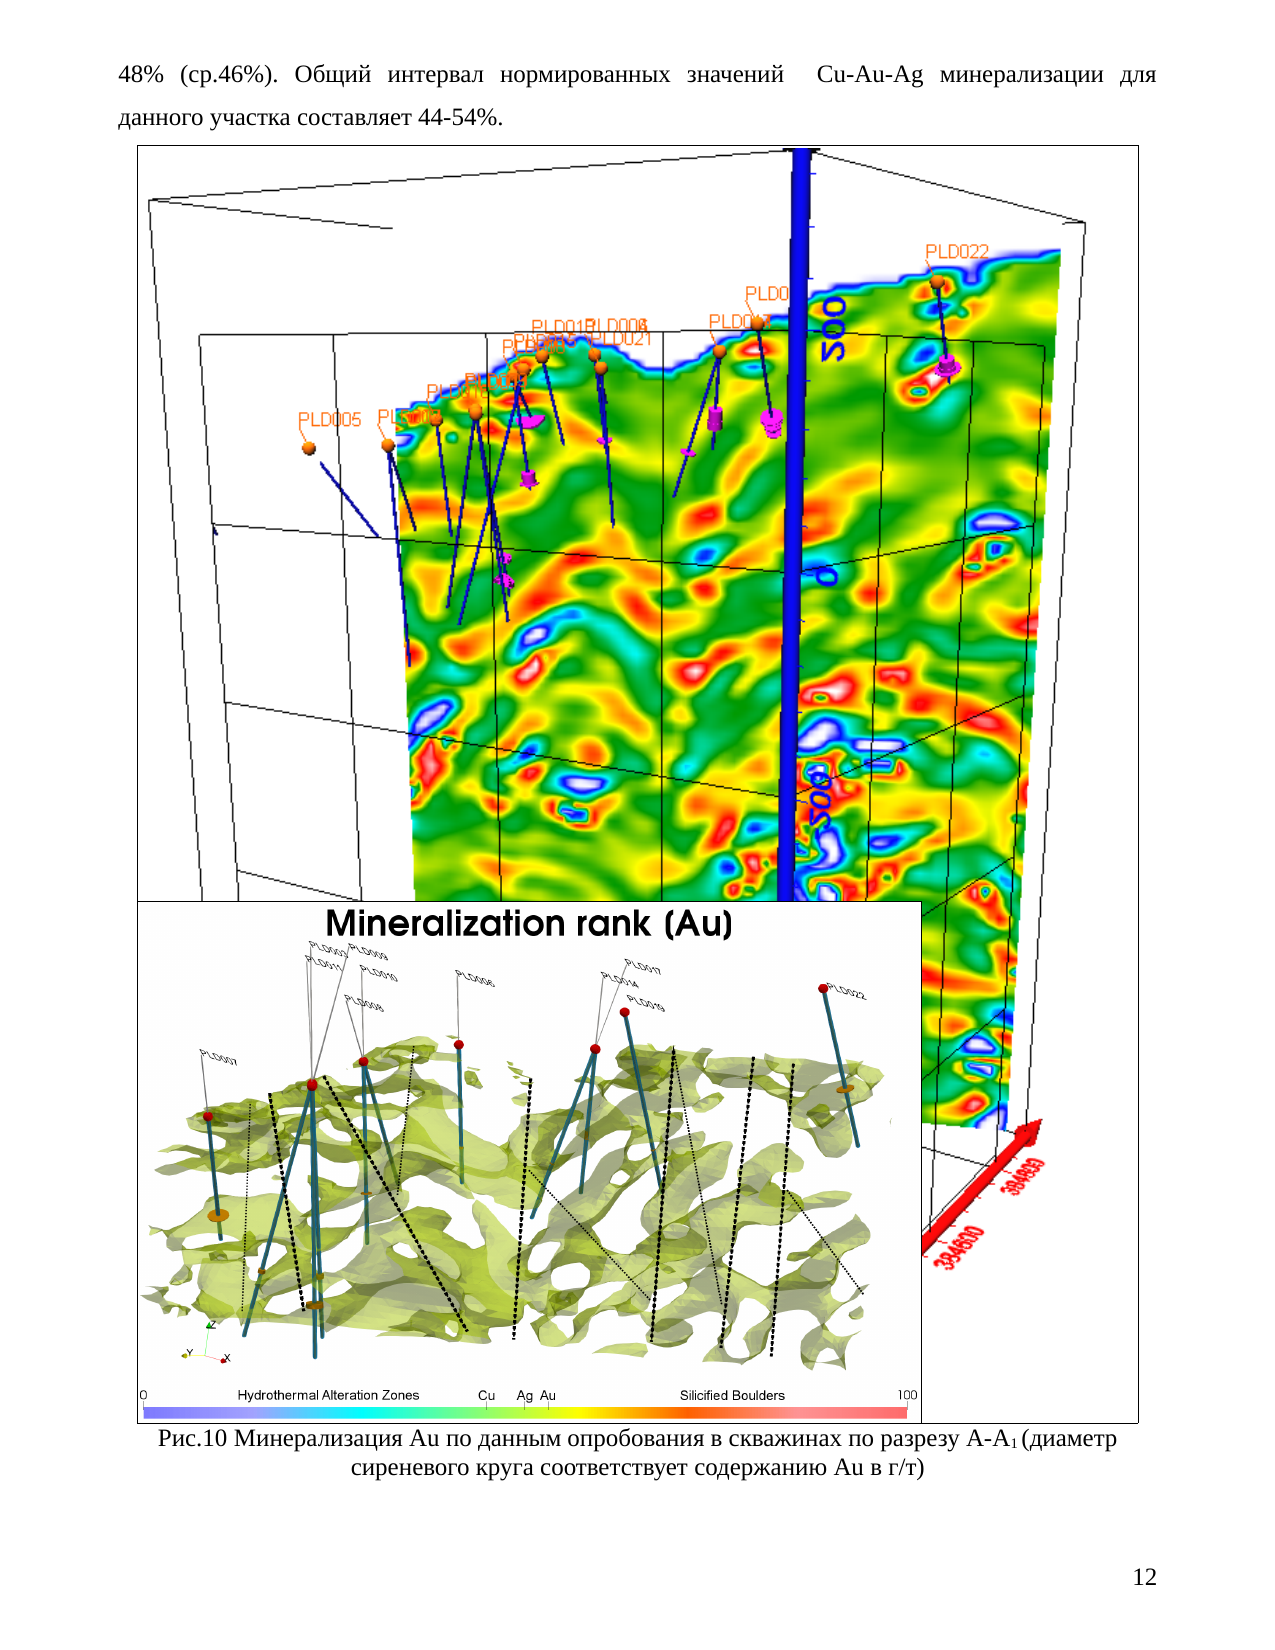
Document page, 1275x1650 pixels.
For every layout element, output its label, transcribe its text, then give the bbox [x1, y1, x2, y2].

picture [140, 904, 919, 1420]
text Рис.10 Минерализация Au по данным опробования в скважинах по разрезу А-А1 (диаметр сиреневого круга соответствует содержанию Au в г/т) [118, 145, 1157, 1480]
picture [140, 148, 1135, 1420]
text 48% (ср.46%). Общий интервал нормированных значений Cu-Au-Ag минерализации для данного участка составляет 44-54%. [118, 59, 1157, 131]
